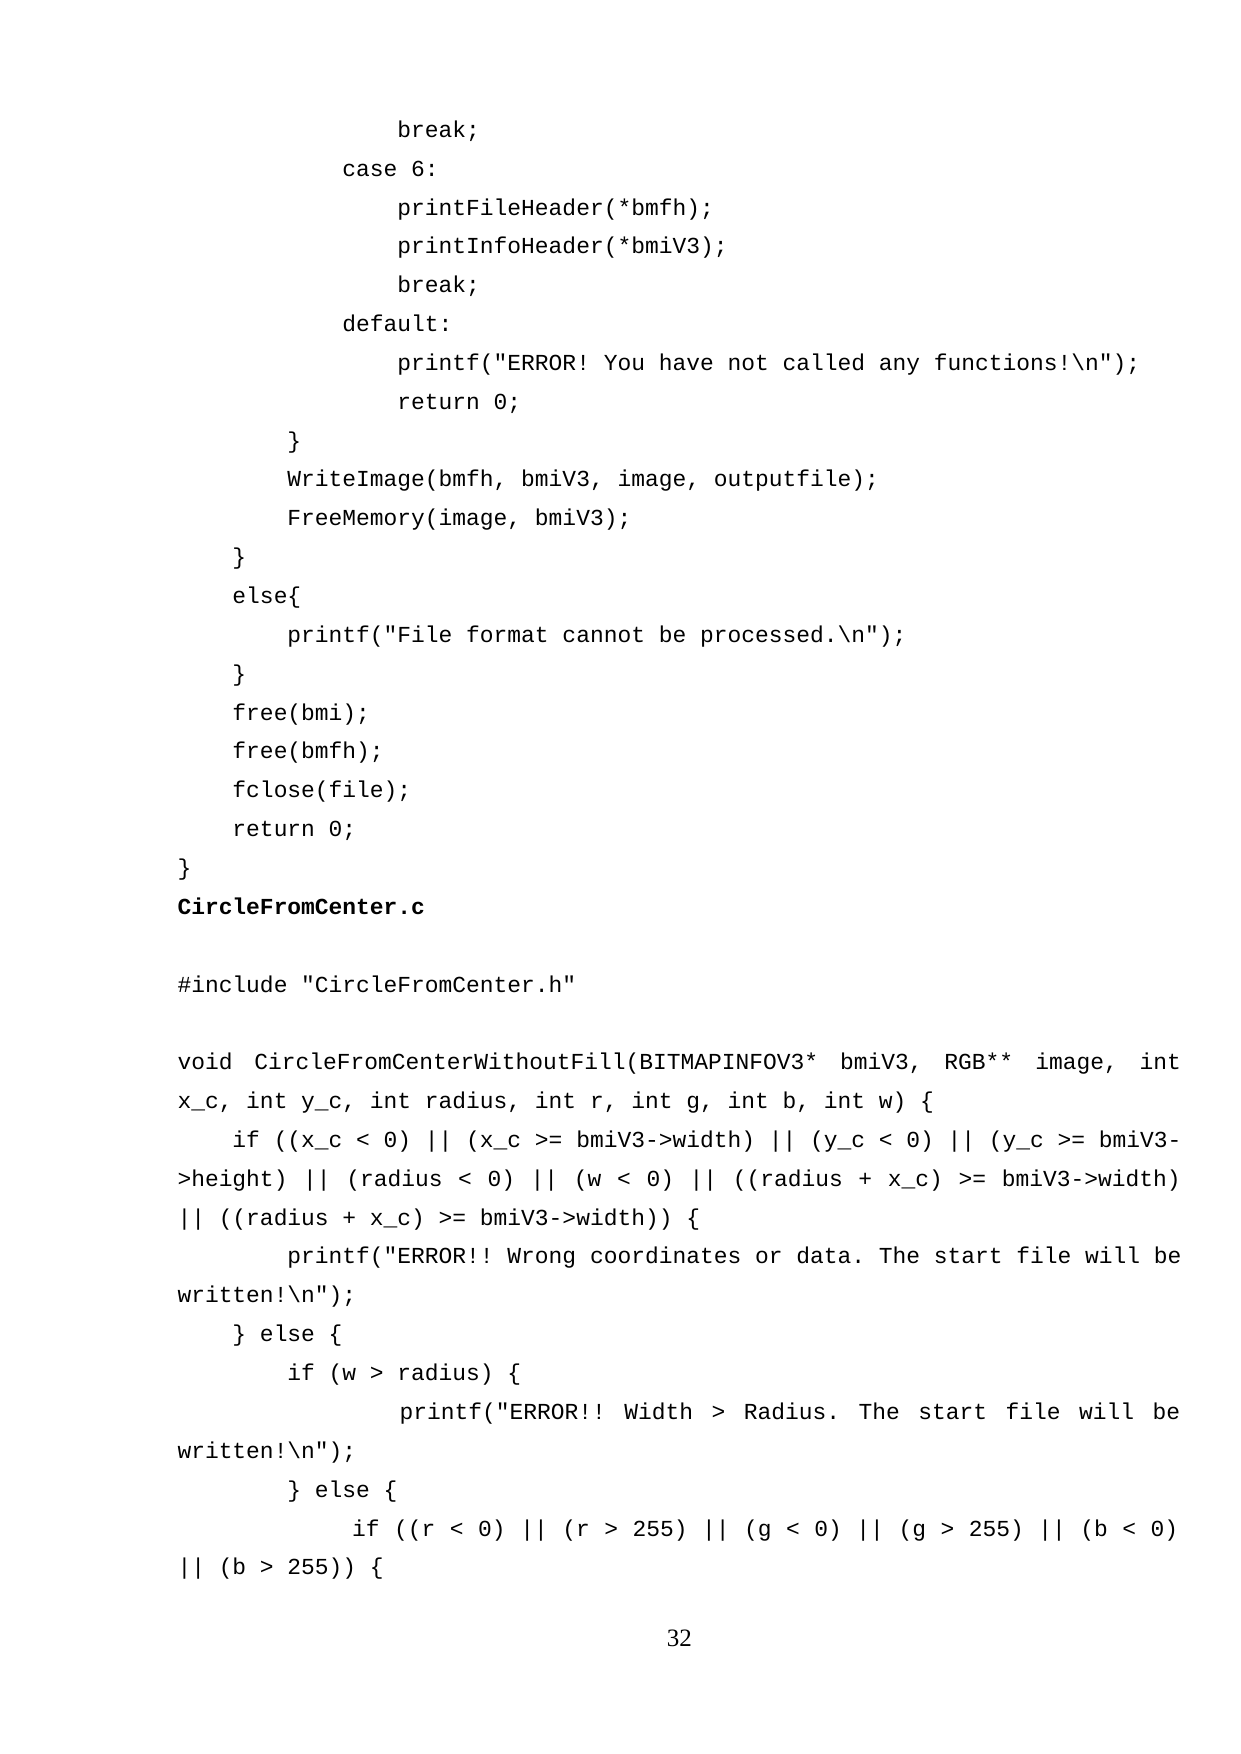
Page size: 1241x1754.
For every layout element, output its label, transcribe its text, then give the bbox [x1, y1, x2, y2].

text CircleFromCenter.c [177, 895, 1181, 921]
text } else { [177, 1323, 1181, 1348]
text WriteImage(bmfh, bmiV3, image, outputfile); [177, 468, 1181, 494]
text void CircleFromCenterWithoutFill(BITMAPINFOV3* bmiV3, RGB** image, int x_c, int y_c, int radius, int r, int g, int b, int w) { [177, 1051, 1181, 1115]
text FreeMemory(image, bmiV3); [177, 507, 1181, 533]
text printFileHeader(*bmfh); [177, 196, 1181, 222]
text } else { [177, 1478, 1181, 1504]
text if ((r < 0) || (r > 255) || (g < 0) || (g > 255) || (b < 0) || (b > 255)) { [177, 1517, 1181, 1582]
text } [177, 429, 1181, 455]
text printf("ERROR!! Wrong coordinates or data. The start file will be written!\n"); [177, 1245, 1181, 1310]
text free(bmi); [177, 701, 1181, 727]
text return 0; [177, 817, 1181, 843]
text return 0; [177, 390, 1181, 416]
text if ((x_c < 0) || (x_c >= bmiV3->width) || (y_c < 0) || (y_c >= bmiV3->height) || (radius < 0) || (w < 0) || ((radius + x_c) >= bmiV3->width) || ((radius + x_c) >= bmiV3->width)) { [177, 1128, 1181, 1232]
text fclose(file); [177, 779, 1181, 804]
text break; [177, 118, 1181, 144]
text printf("File format cannot be processed.\n"); [177, 623, 1181, 649]
text } [177, 856, 1181, 882]
text break; [177, 273, 1181, 299]
text case 6: [177, 157, 1181, 183]
text printf("ERROR! You have not called any functions!\n"); [177, 351, 1181, 377]
text printf("ERROR!! Width > Radius. The start file will be written!\n"); [177, 1400, 1181, 1465]
text free(bmfh); [177, 740, 1181, 766]
text } [177, 546, 1181, 571]
text if (w > radius) { [177, 1361, 1181, 1387]
text printInfoHeader(*bmiV3); [177, 235, 1181, 261]
text } [177, 662, 1181, 688]
text default: [177, 312, 1181, 338]
text else{ [177, 584, 1181, 610]
text #include "CircleFromCenter.h" [177, 973, 1181, 999]
